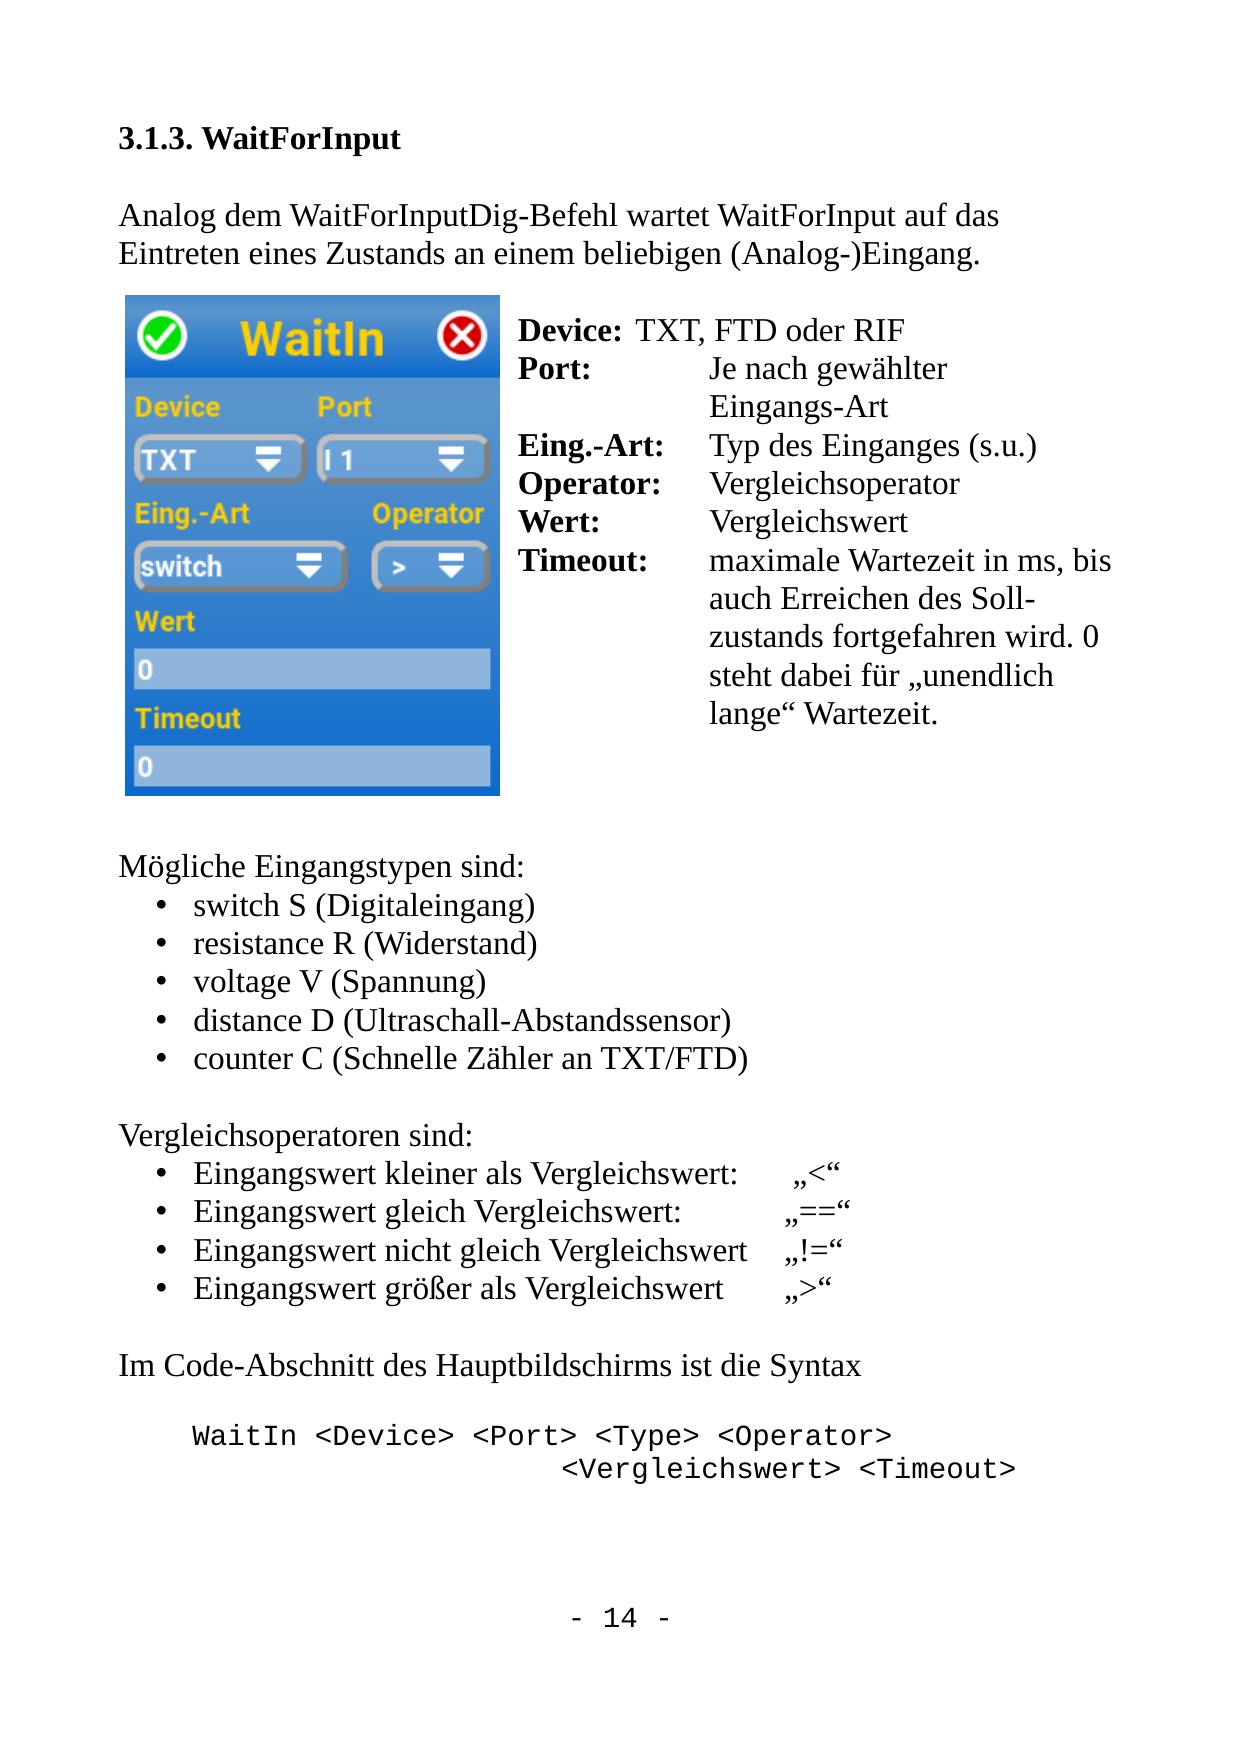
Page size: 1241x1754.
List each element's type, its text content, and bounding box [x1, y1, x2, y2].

list Eingangswert nicht gleich Vergleichswert „!=“ [156, 1230, 1122, 1268]
text Analog dem WaitForInputDig-Befehl wartet WaitForInput auf das Eintreten eines Zustands an einem beliebigen (Analog-)Eingang. [118, 195, 1122, 271]
text Port: Je nach gewählter Eingangs-Art [500, 348, 1122, 425]
list Eingangswert gleich Vergleichswert: „==“ [156, 1191, 1122, 1230]
text 3.1.3. WaitForInput [118, 118, 1122, 156]
text Vergleichsoperatoren sind: [118, 1115, 1122, 1153]
text WaitIn <Device> <Port> <Type> <Operator> <Vergleichswert> <Timeout> [118, 1421, 1122, 1487]
text Mögliche Eingangstypen sind: [118, 846, 1122, 885]
list Eingangswert kleiner als Vergleichswert: „<“ [156, 1153, 1122, 1191]
list resistance R (Widerstand) [156, 923, 1122, 961]
list voltage V (Spannung) [156, 961, 1122, 1000]
text Im Code-Abschnitt des Hauptbildschirms ist die Syntax [118, 1345, 1122, 1383]
list counter C (Schnelle Zähler an TXT/FTD) [156, 1038, 1122, 1076]
list distance D (Ultraschall-Abstandssensor) [156, 1000, 1122, 1038]
text Device: TXT, FTD oder RIF [500, 310, 1122, 348]
text Eing.-Art: Typ des Einganges (s.u.) [500, 425, 1122, 463]
text Timeout: maximale Wartezeit in ms, bis auch Erreichen des Soll- zustands fortgefahren wird. 0 steht dabei für „unendlich lange“ Wartezeit. [500, 540, 1122, 731]
picture [125, 295, 500, 796]
text Operator: Vergleichsoperator [500, 463, 1122, 501]
list switch S (Digitaleingang) [156, 885, 1122, 923]
list Eingangswert größer als Vergleichswert „>“ [156, 1268, 1122, 1306]
text Wert: Vergleichswert [500, 501, 1122, 540]
